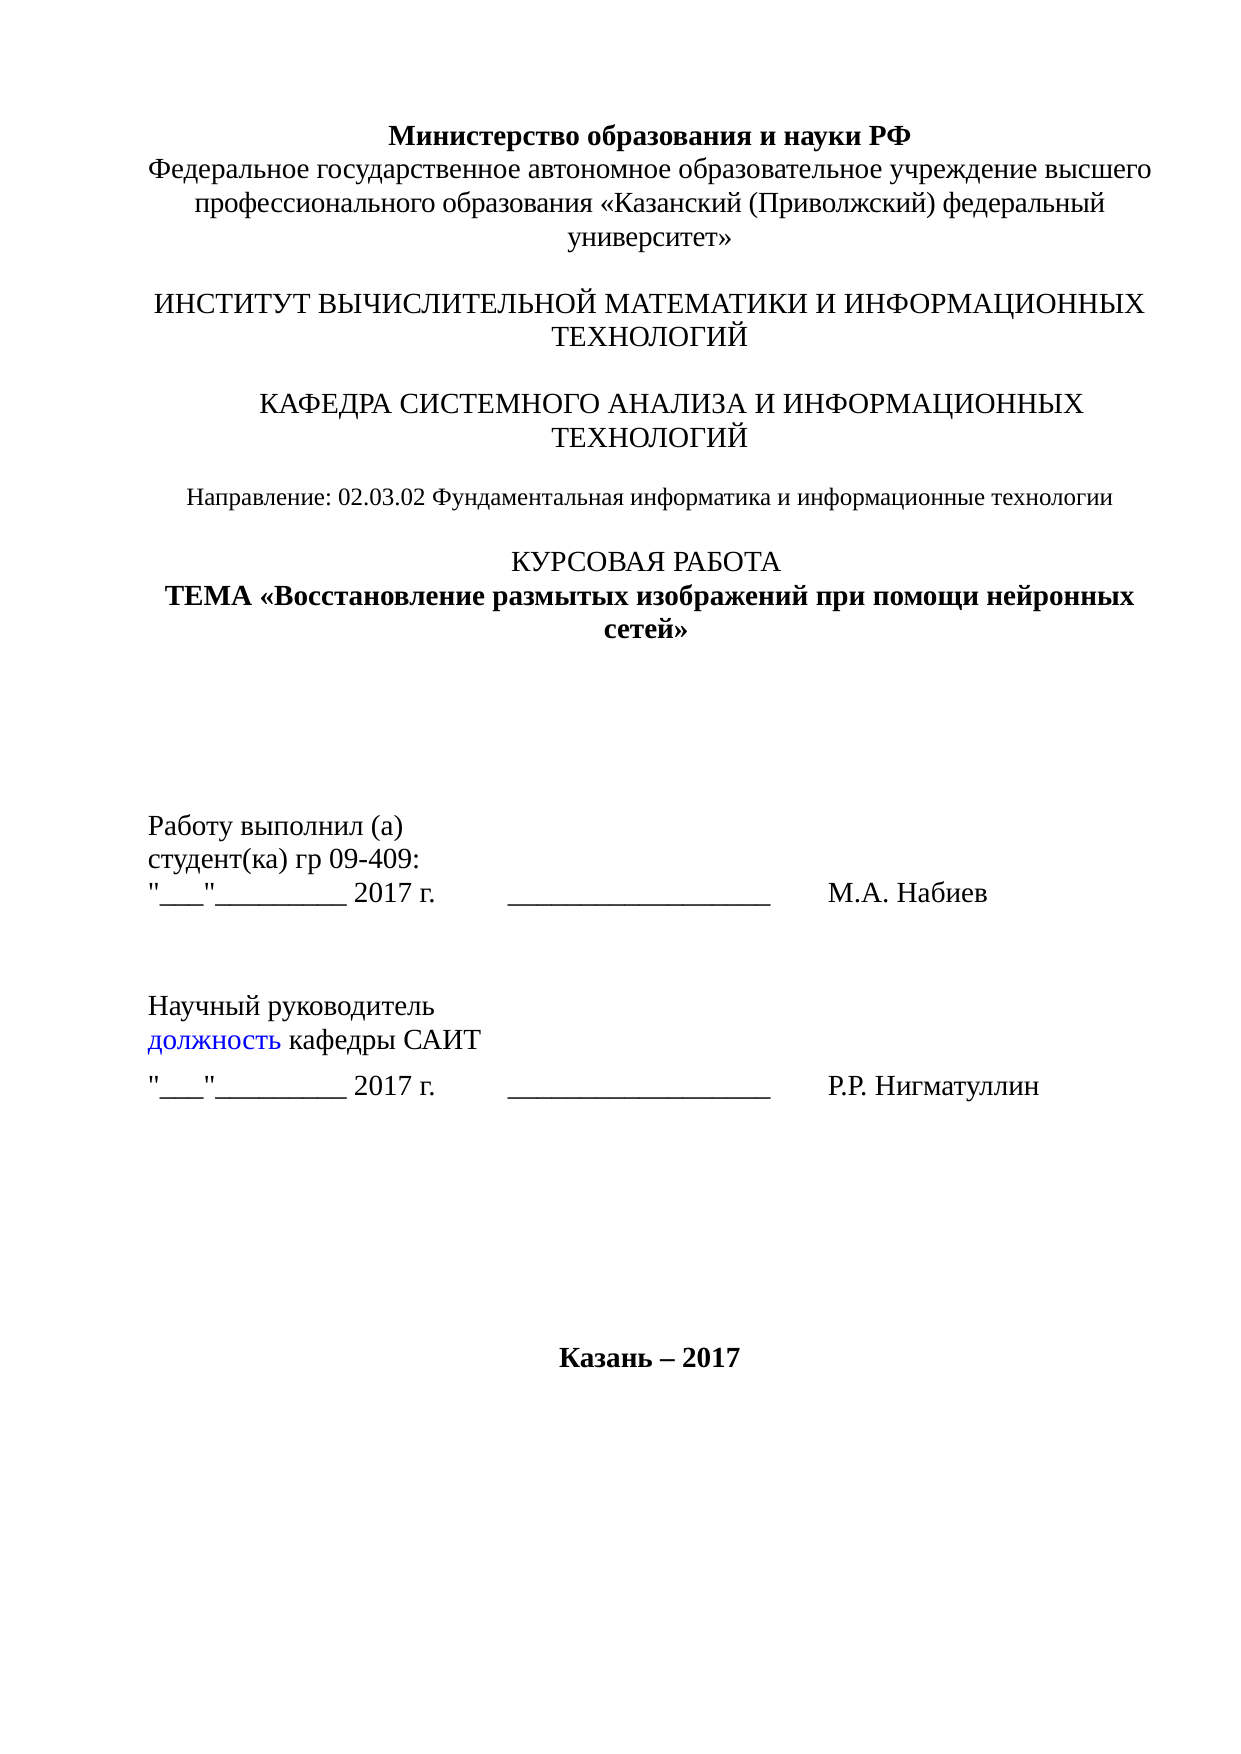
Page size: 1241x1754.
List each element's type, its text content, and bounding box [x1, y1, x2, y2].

subtitle Казань – 2017 [148, 1340, 1152, 1374]
text Федеральное государственное автономное образовательное учреждение высшего профессионального образования «Казанский (Приволжский) федеральный университет» [148, 152, 1152, 252]
text ТЕМА «Восстановление размытых изображений при помощи нейронных сетей» [148, 578, 1152, 645]
text КУРСОВАЯ РАБОТА [148, 544, 1152, 578]
text Направление: 02.03.02 Фундаментальная информатика и информационные технологии [148, 482, 1152, 511]
text студент(ка) гр 09-409: [148, 842, 1152, 875]
text ИНСТИТУТ ВЫЧИСЛИТЕЛЬНОЙ МАТЕМАТИКИ И ИНФОРМАЦИОННЫХ ТЕХНОЛОГИЙ [148, 286, 1152, 353]
text Работу выполнил (а) [148, 808, 1152, 842]
text Министерство образования и науки РФ [148, 118, 1152, 152]
text должность кафедры САИТ [148, 1022, 1152, 1055]
text "___"_________ 2017 г. __________________ Р.Р. Нигматуллин [148, 1068, 1152, 1101]
text Научный руководитель [148, 988, 1152, 1022]
text КАФЕДРА СИСТЕМНОГО АНАЛИЗА И ИНФОРМАЦИОННЫХ ТЕХНОЛОГИЙ [148, 386, 1152, 453]
text "___"_________ 2017 г. __________________ М.А. Набиев [148, 875, 1152, 909]
